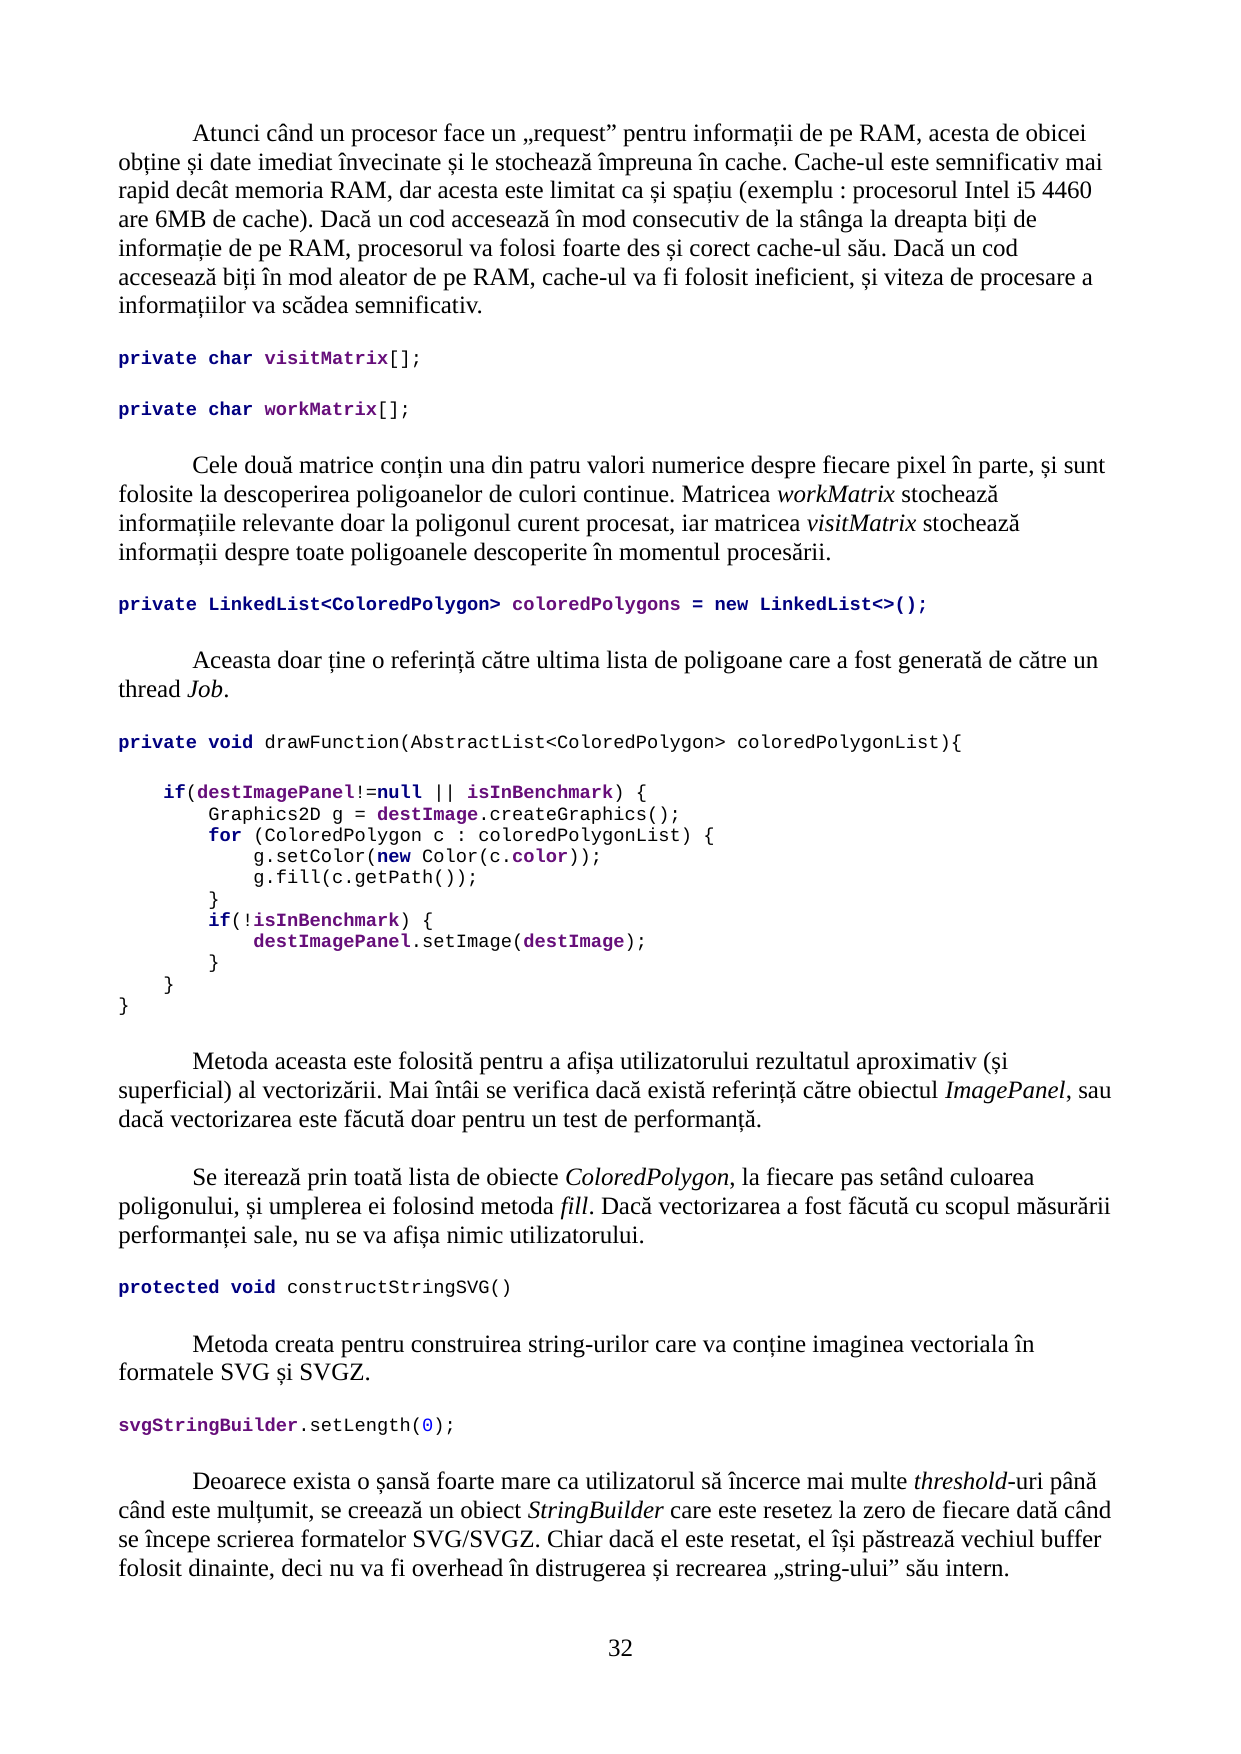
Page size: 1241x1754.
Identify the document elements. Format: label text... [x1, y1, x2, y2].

text if(!isInBenchmark) { [118, 911, 1122, 932]
text private char workMatrix[]; [118, 399, 1122, 421]
text } [118, 889, 1122, 911]
text svgStringBuilder.setLength(0); [118, 1416, 1122, 1437]
text Metoda creata pentru construirea string-urilor care va conține imaginea vectoriala în formatele SVG și SVGZ. [118, 1329, 1122, 1386]
text g.fill(c.getPath()); [118, 868, 1122, 889]
text for (ColoredPolygon c : coloredPolygonList) { [118, 826, 1122, 847]
text protected void constructStringSVG() [118, 1278, 1122, 1299]
text if(destImagePanel!=null || isInBenchmark) { [118, 783, 1122, 804]
text } [118, 953, 1122, 974]
text private LinkedList<ColoredPolygon> coloredPolygons = new LinkedList<>(); [118, 595, 1122, 616]
text private void drawFunction(AbstractList<ColoredPolygon> coloredPolygonList){ [118, 732, 1122, 754]
text Atunci când un procesor face un „request” pentru informații de pe RAM, acesta de obicei obține și date imediat învecinate și le stochează împreuna în cache. Cache-ul este semnificativ mai rapid decât memoria RAM, dar acesta este limitat ca și spațiu (exemplu : procesorul Intel i5 4460 are 6MB de cache). Dacă un cod accesează în mod consecutiv de la stânga la dreapta biți de informație de pe RAM, procesorul va folosi foarte des și corect cache-ul său. Dacă un cod accesează biți în mod aleator de pe RAM, cache-ul va fi folosit ineficient, și viteza de procesare a informațiilor va scădea semnificativ. [118, 118, 1122, 319]
text } [118, 974, 1122, 996]
text Cele două matrice conțin una din patru valori numerice despre fiecare pixel în parte, și sunt folosite la descoperirea poligoanelor de culori continue. Matricea workMatrix stochează informațiile relevante doar la poligonul curent procesat, iar matricea visitMatrix stochează informații despre toate poligoanele descoperite în momentul procesării. [118, 450, 1122, 565]
text g.setColor(new Color(c.color)); [118, 847, 1122, 868]
text Aceasta doar ține o referință către ultima lista de poligoane care a fost generată de către un thread Job. [118, 646, 1122, 703]
text Graphics2D g = destImage.createGraphics(); [118, 804, 1122, 826]
text destImagePanel.setImage(destImage); [118, 932, 1122, 953]
text Deoarece exista o șansă foarte mare ca utilizatorul să încerce mai multe threshold-uri până când este mulțumit, se creează un obiect StringBuilder care este resetez la zero de fiecare dată când se începe scrierea formatelor SVG/SVGZ. Chiar dacă el este resetat, el își păstrează vechiul buffer folosit dinainte, deci nu va fi overhead în distrugerea și recrearea „string-ului” său intern. [118, 1466, 1122, 1581]
text private char visitMatrix[]; [118, 349, 1122, 370]
text } [118, 996, 1122, 1017]
text Metoda aceasta este folosită pentru a afișa utilizatorului rezultatul aproximativ (și superficial) al vectorizării. Mai întâi se verifica dacă există referință către obiectul ImagePanel, sau dacă vectorizarea este făcută doar pentru un test de performanță. [118, 1046, 1122, 1133]
text Se iterează prin toată lista de obiecte ColoredPolygon, la fiecare pas setând culoarea poligonului, și umplerea ei folosind metoda fill. Dacă vectorizarea a fost făcută cu scopul măsurării performanței sale, nu se va afișa nimic utilizatorului. [118, 1162, 1122, 1248]
